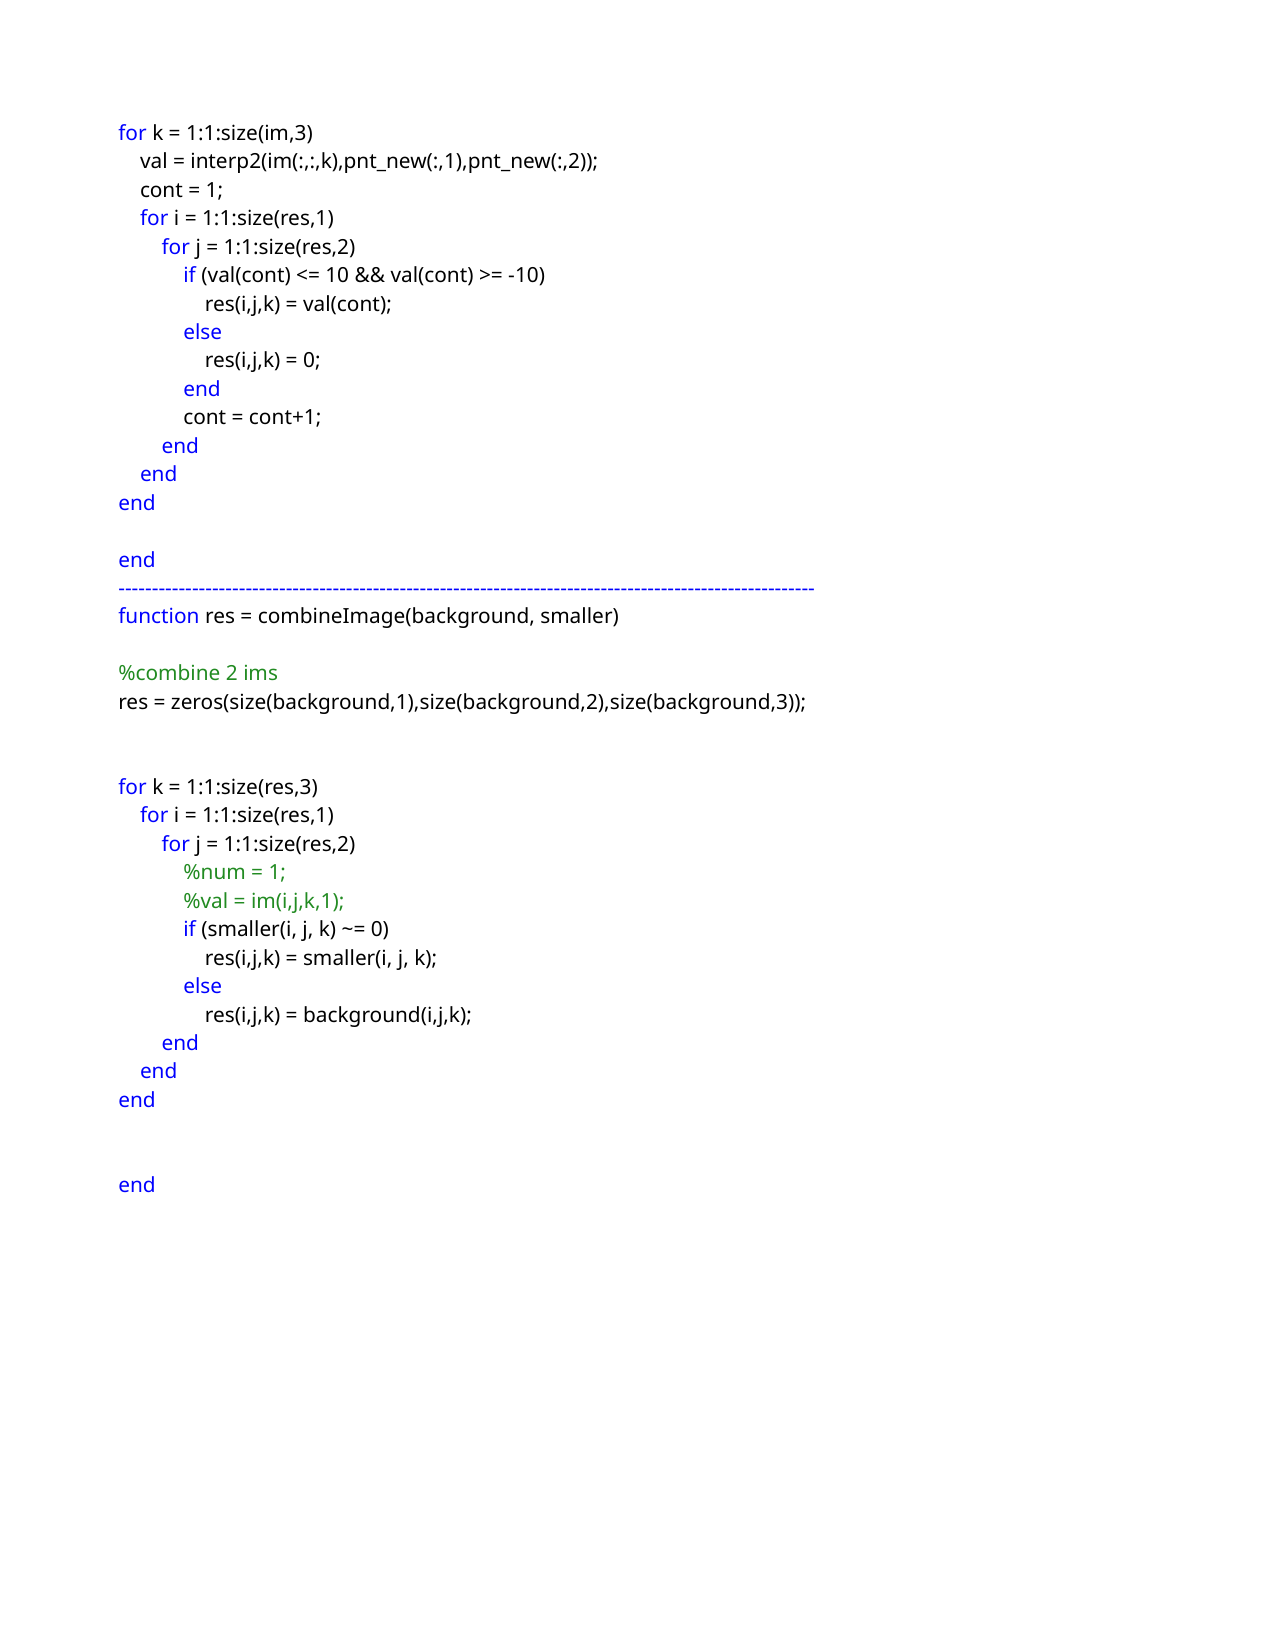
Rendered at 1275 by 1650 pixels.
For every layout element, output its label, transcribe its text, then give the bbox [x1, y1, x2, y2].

text else [118, 317, 1157, 346]
text else [118, 971, 1157, 1000]
text for j = 1:1:size(res,2) [118, 829, 1157, 857]
text cont = 1; [118, 175, 1157, 203]
text end [118, 431, 1157, 459]
text cont = cont+1; [118, 402, 1157, 431]
text end [118, 1170, 1157, 1199]
text if (val(cont) <= 10 && val(cont) >= -10) [118, 260, 1157, 289]
text end [118, 1085, 1157, 1113]
text for i = 1:1:size(res,1) [118, 203, 1157, 232]
text function res = combineImage(background, smaller) [118, 602, 1157, 630]
text %combine 2 ims [118, 658, 1157, 687]
text if (smaller(i, j, k) ~= 0) [118, 914, 1157, 943]
text end [118, 1028, 1157, 1057]
text end [118, 545, 1157, 573]
text res = zeros(size(background,1),size(background,2),size(background,3)); [118, 687, 1157, 715]
text for i = 1:1:size(res,1) [118, 801, 1157, 829]
text end [118, 1057, 1157, 1085]
text res(i,j,k) = val(cont); [118, 289, 1157, 317]
text res(i,j,k) = 0; [118, 346, 1157, 374]
text res(i,j,k) = smaller(i, j, k); [118, 943, 1157, 971]
text -------------------------------------------------------------------------------------------------------- [118, 573, 1157, 602]
text for k = 1:1:size(im,3) [118, 118, 1157, 147]
text end [118, 488, 1157, 516]
text res(i,j,k) = background(i,j,k); [118, 1000, 1157, 1028]
text end [118, 459, 1157, 488]
text for k = 1:1:size(res,3) [118, 772, 1157, 801]
text val = interp2(im(:,:,k),pnt_new(:,1),pnt_new(:,2)); [118, 147, 1157, 175]
text end [118, 374, 1157, 402]
text for j = 1:1:size(res,2) [118, 232, 1157, 260]
text %val = im(i,j,k,1); [118, 886, 1157, 914]
text %num = 1; [118, 857, 1157, 886]
